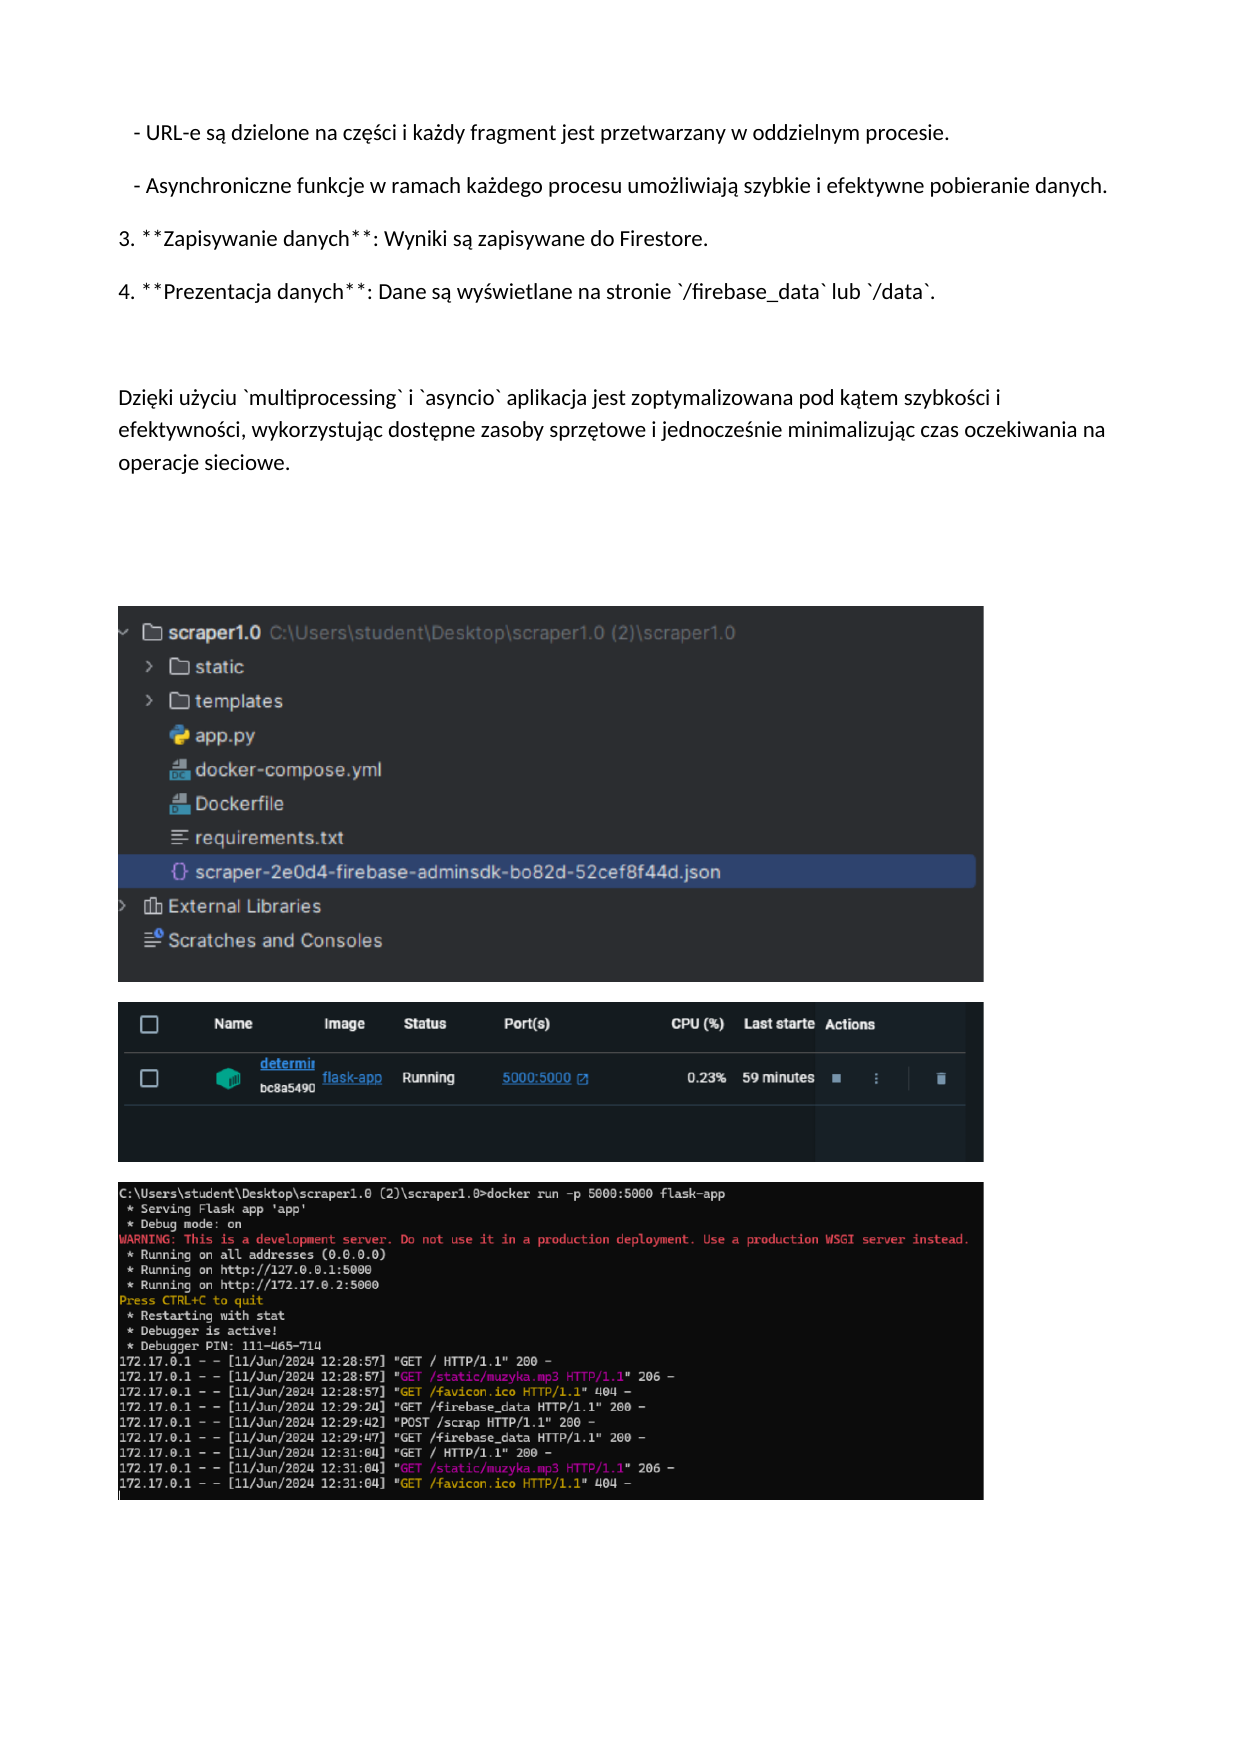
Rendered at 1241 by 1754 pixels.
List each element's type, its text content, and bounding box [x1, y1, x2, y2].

text Dzięki użyciu `multiprocessing` i `asyncio` aplikacja jest zoptymalizowana pod kątem szybkości i efektywności, wykorzystując dostępne zasoby sprzętowe i jednocześnie minimalizując czas oczekiwania na operacje sieciowe. [118, 383, 1122, 476]
text - URL-e są dzielone na części i każdy fragment jest przetwarzany w oddzielnym procesie. [118, 118, 1122, 146]
text 3. **Zapisywanie danych**: Wyniki są zapisywane do Firestore. [118, 224, 1122, 252]
text - Asynchroniczne funkcje w ramach każdego procesu umożliwiają szybkie i efektywne pobieranie danych. [118, 171, 1122, 199]
text 4. **Prezentacja danych**: Dane są wyświetlane na stronie `/firebase_data` lub `/data`. [118, 277, 1122, 305]
